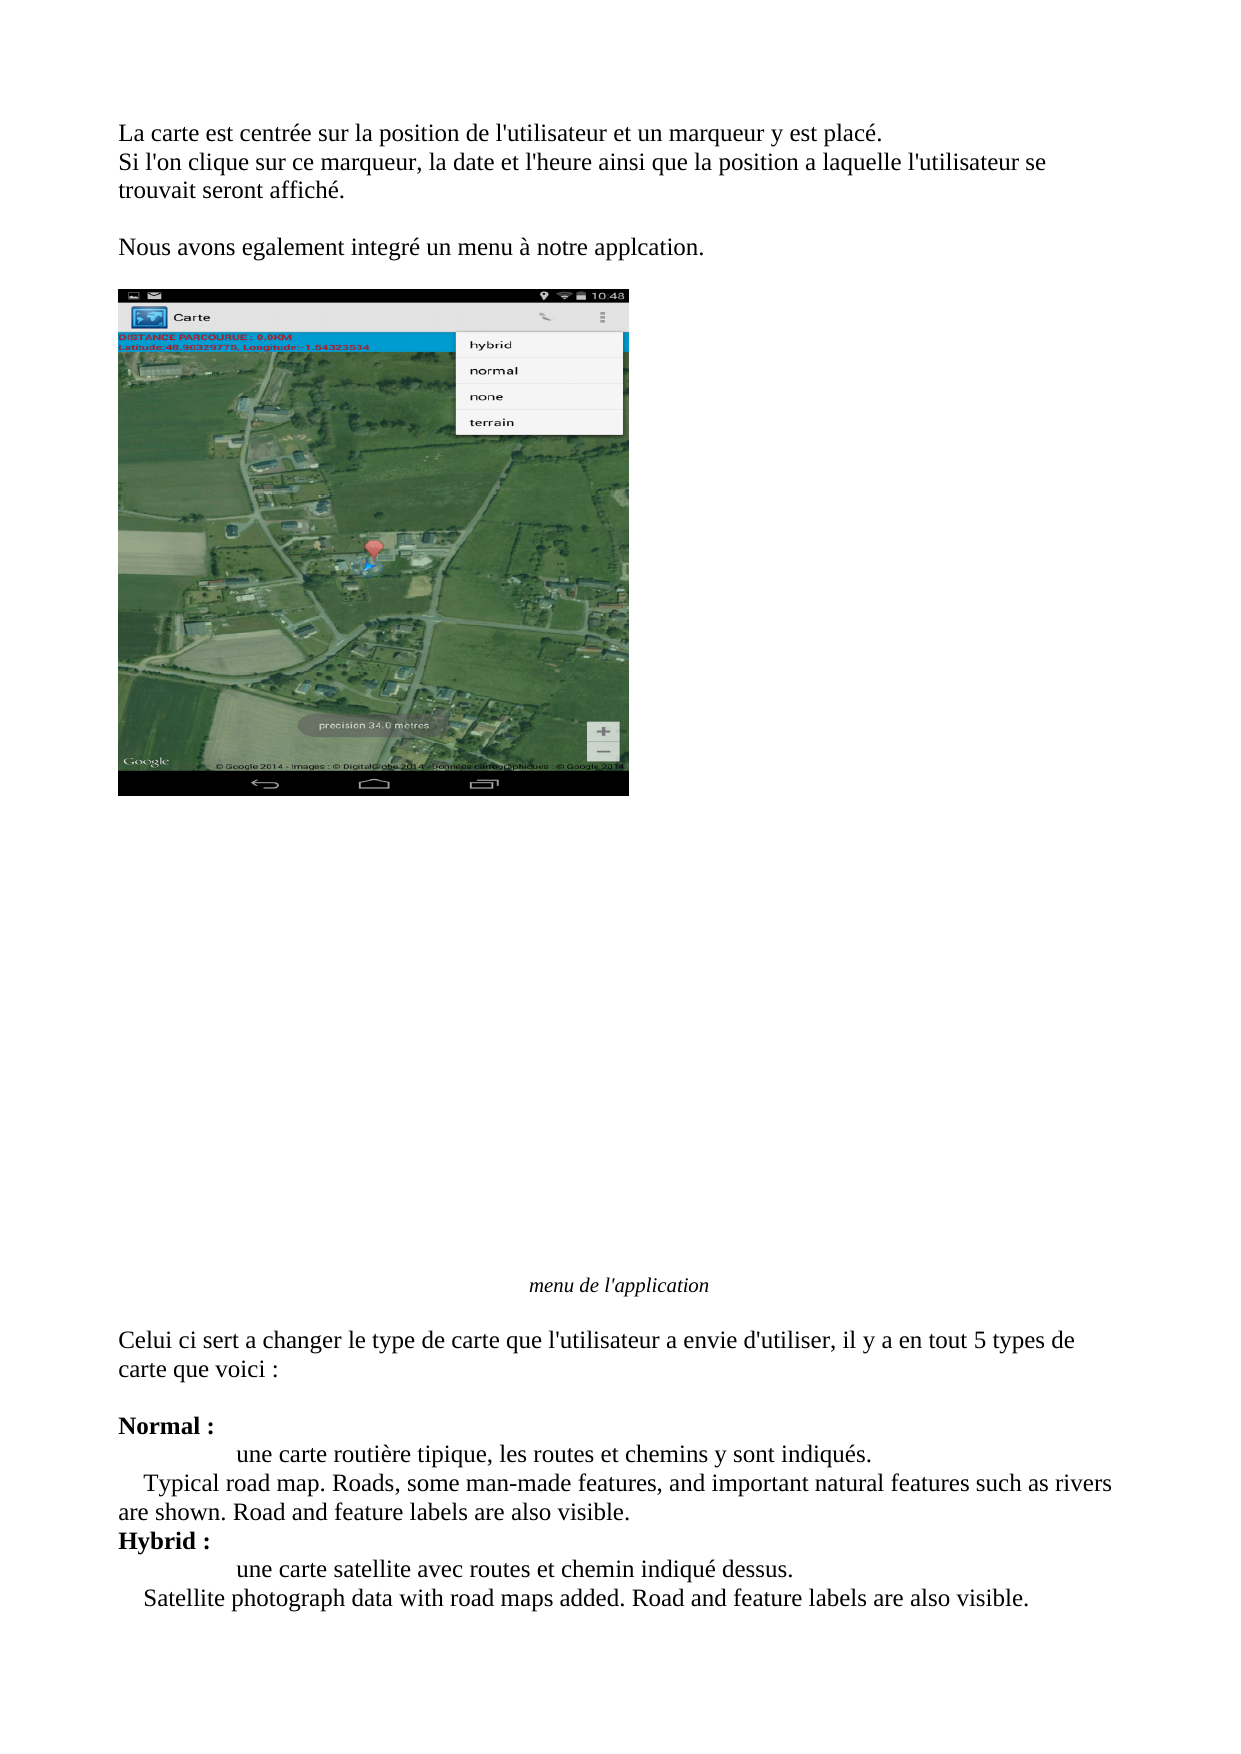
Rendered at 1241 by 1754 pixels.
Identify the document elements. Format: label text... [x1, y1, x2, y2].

text La carte est centrée sur la position de l'utilisateur et un marqueur y est placé. [118, 118, 1122, 147]
text Typical road map. Roads, some man-made features, and important natural features such as rivers are shown. Road and feature labels are also visible. [118, 1468, 1122, 1526]
text Nous avons egalement integré un menu à notre applcation. [118, 232, 1122, 261]
text Hybrid : [118, 1526, 1122, 1554]
text Celui ci sert a changer le type de carte que l'utilisateur a envie d'utiliser, il y a en tout 5 types de carte que voici : [118, 1325, 1122, 1383]
text une carte satellite avec routes et chemin indiqué dessus. [118, 1554, 1122, 1583]
text Satellite photograph data with road maps added. Road and feature labels are also visible. [118, 1583, 1122, 1612]
text Si l'on clique sur ce marqueur, la date et l'heure ainsi que la position a laquelle l'utilisateur se trouvait seront affiché. [118, 147, 1122, 204]
text une carte routière tipique, les routes et chemins y sont indiqués. [118, 1439, 1122, 1468]
text menu de l'application [118, 1273, 1122, 1297]
text Normal : [118, 1411, 1122, 1439]
